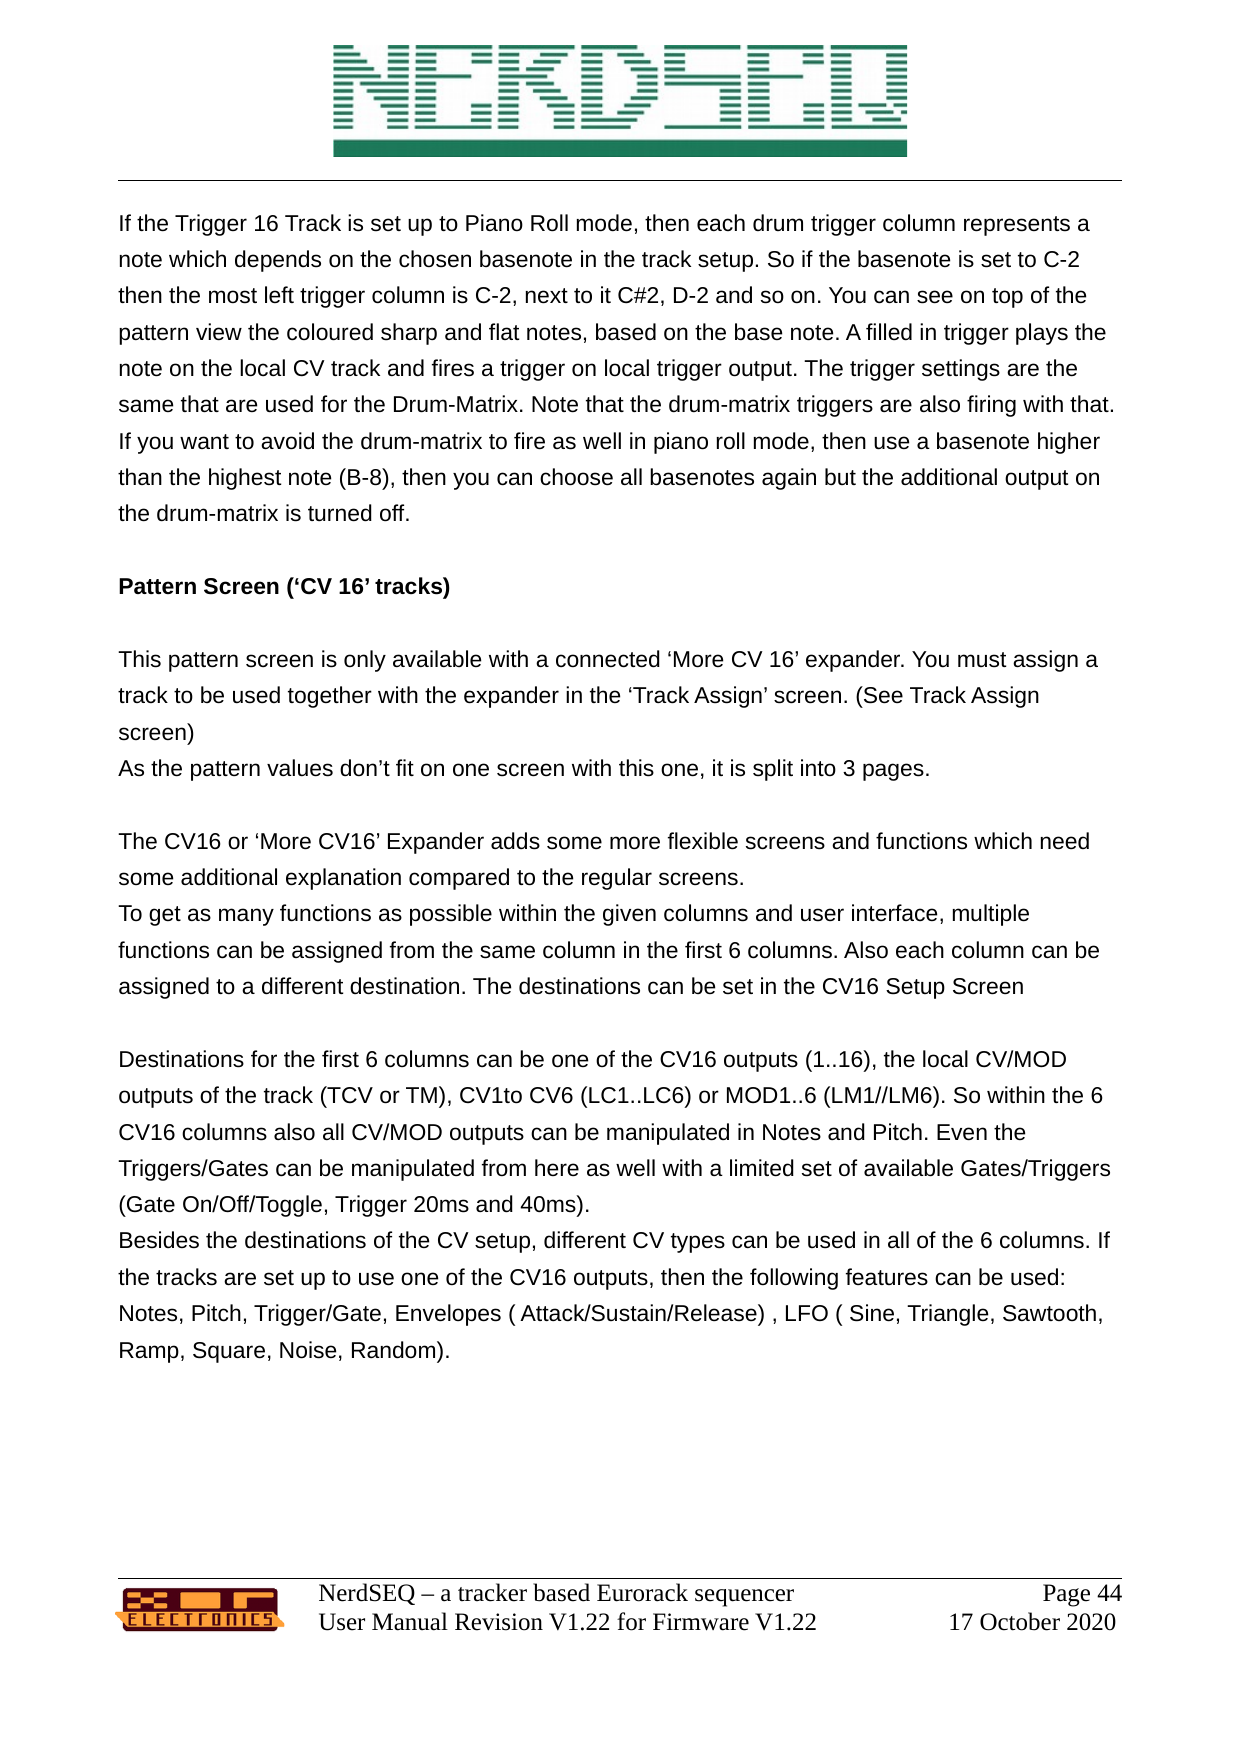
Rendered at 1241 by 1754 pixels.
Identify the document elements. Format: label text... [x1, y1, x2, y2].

picture [333, 45, 908, 157]
text To get as many functions as possible within the given columns and user interface, multiple functions can be assigned from the same column in the first 6 columns. Also each column can be assigned to a different destination. The destinations can be set in the CV16 Setup Screen [118, 900, 1122, 999]
text If the Trigger 16 Track is set up to Piano Roll mode, then each drum trigger column represents a note which depends on the chosen basenote in the track setup. So if the basenote is set to C-2 then the most left trigger column is C-2, next to it C#2, D-2 and so on. You can see on top of the pattern view the coloured sharp and flat notes, based on the base note. A filled in trigger plays the note on the local CV track and fires a trigger on local trigger output. The trigger settings are the same that are used for the Drum-Matrix. Note that the drum-matrix triggers are also firing with that. If you want to avoid the drum-matrix to fire as well in piano roll mode, then use a basenote higher than the highest note (B-8), then you can choose all basenotes again but the additional output on the drum-matrix is turned off. [118, 209, 1122, 527]
text Pattern Screen (‘CV 16’ tracks) [118, 573, 1122, 599]
text This pattern screen is only available with a connected ‘More CV 16’ expander. You must assign a track to be used together with the expander in the ‘Track Assign’ screen. (See Track Assign screen) [118, 646, 1122, 745]
text The CV16 or ‘More CV16’ Expander adds some more flexible screens and functions which need some additional explanation compared to the regular screens. [118, 828, 1122, 890]
picture [115, 1584, 285, 1634]
text Notes, Pitch, Trigger/Gate, Envelopes ( Attack/Sustain/Release) , LFO ( Sine, Triangle, Sawtooth, Ramp, Square, Noise, Random). [118, 1300, 1122, 1363]
text Destinations for the first 6 columns can be one of the CV16 outputs (1..16), the local CV/MOD outputs of the track (TCV or TM), CV1to CV6 (LC1..LC6) or MOD1..6 (LM1//LM6). So within the 6 CV16 columns also all CV/MOD outputs can be manipulated in Notes and Pitch. Even the Triggers/Gates can be manipulated from here as well with a limited set of available Gates/Triggers (Gate On/Off/Toggle, Trigger 20ms and 40ms). [118, 1046, 1122, 1217]
text As the pattern values don’t fit on one screen with this one, it is split into 3 pages. [118, 755, 1122, 781]
text Besides the destinations of the CV setup, different CV types can be used in all of the 6 columns. If the tracks are set up to use one of the CV16 outputs, then the following features can be used: [118, 1227, 1122, 1290]
